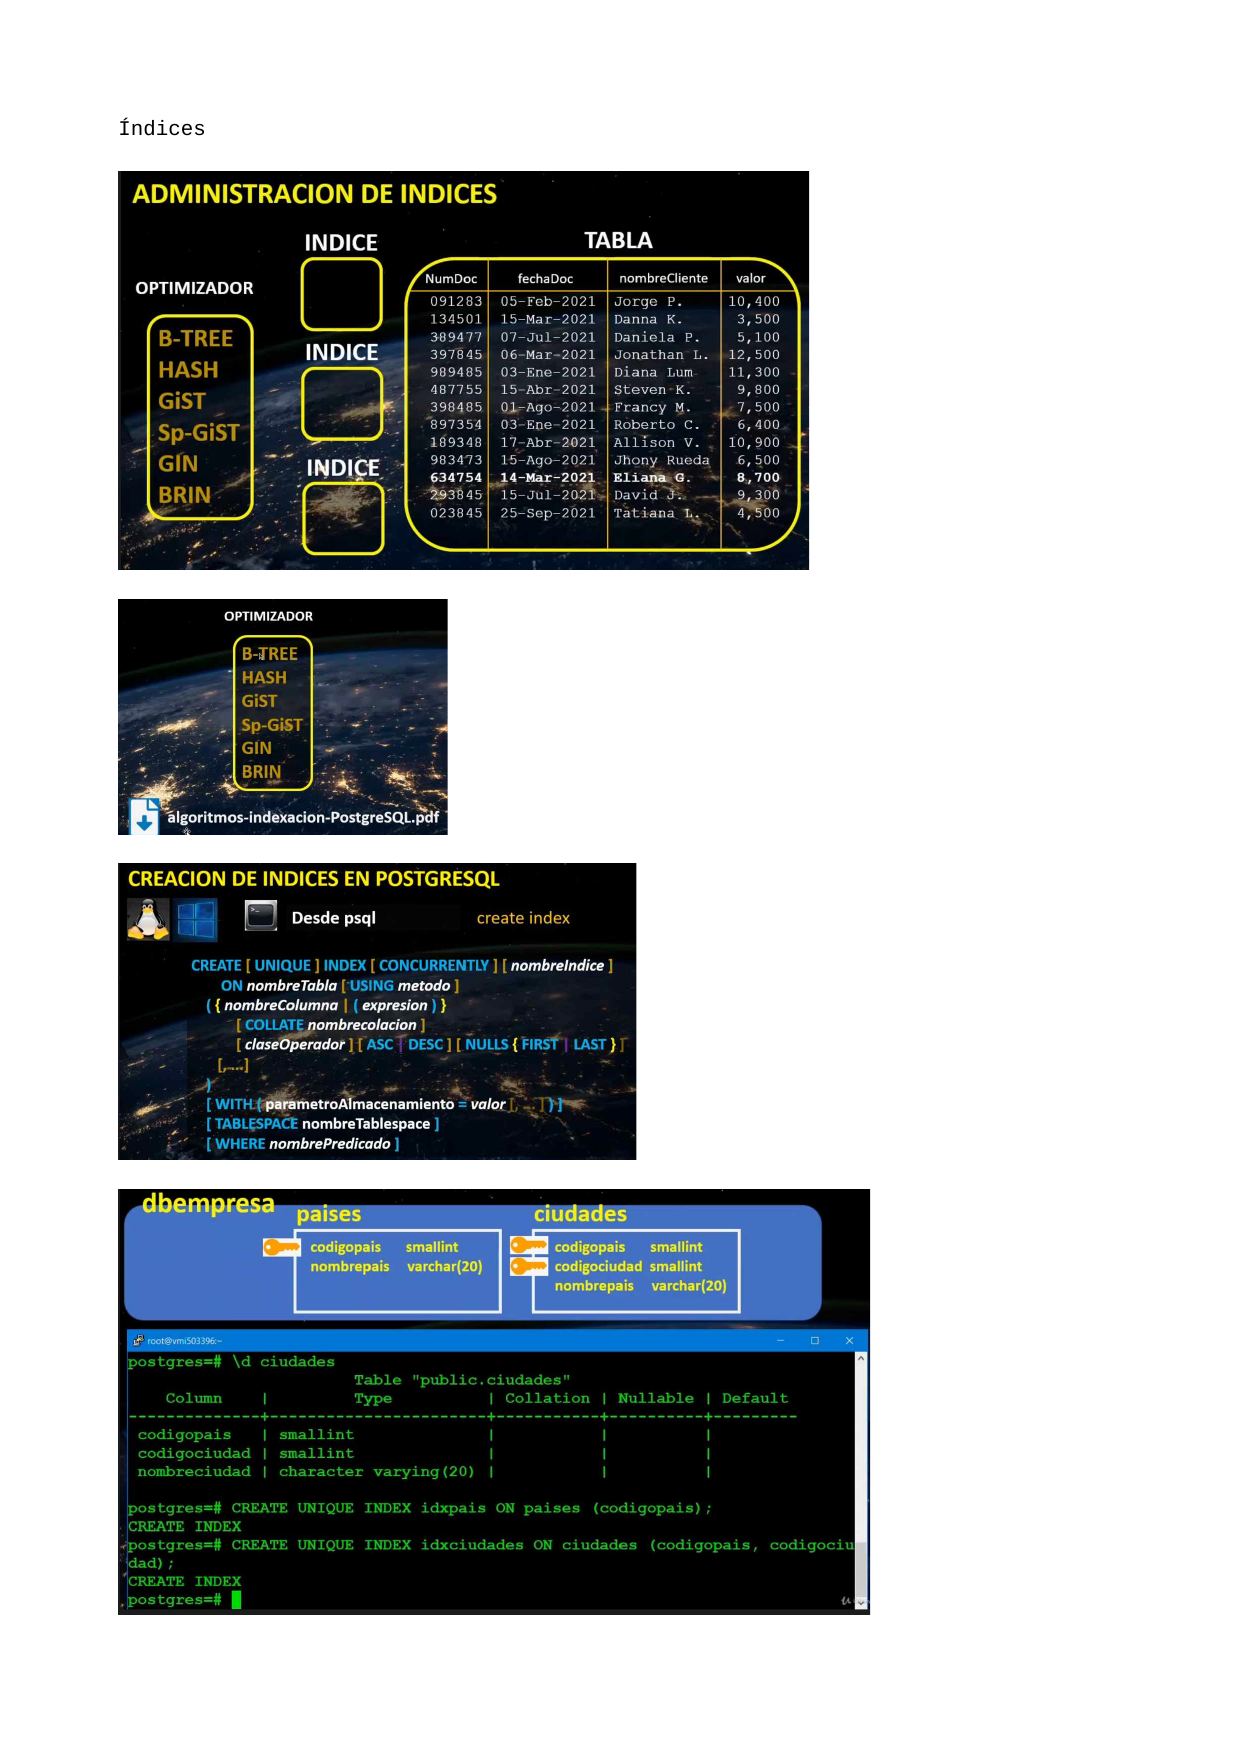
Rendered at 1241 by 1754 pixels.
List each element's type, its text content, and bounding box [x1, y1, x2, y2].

picture [118, 599, 448, 835]
text Índices [118, 118, 1122, 142]
picture [118, 863, 637, 1160]
picture [118, 171, 810, 570]
picture [118, 1189, 870, 1615]
